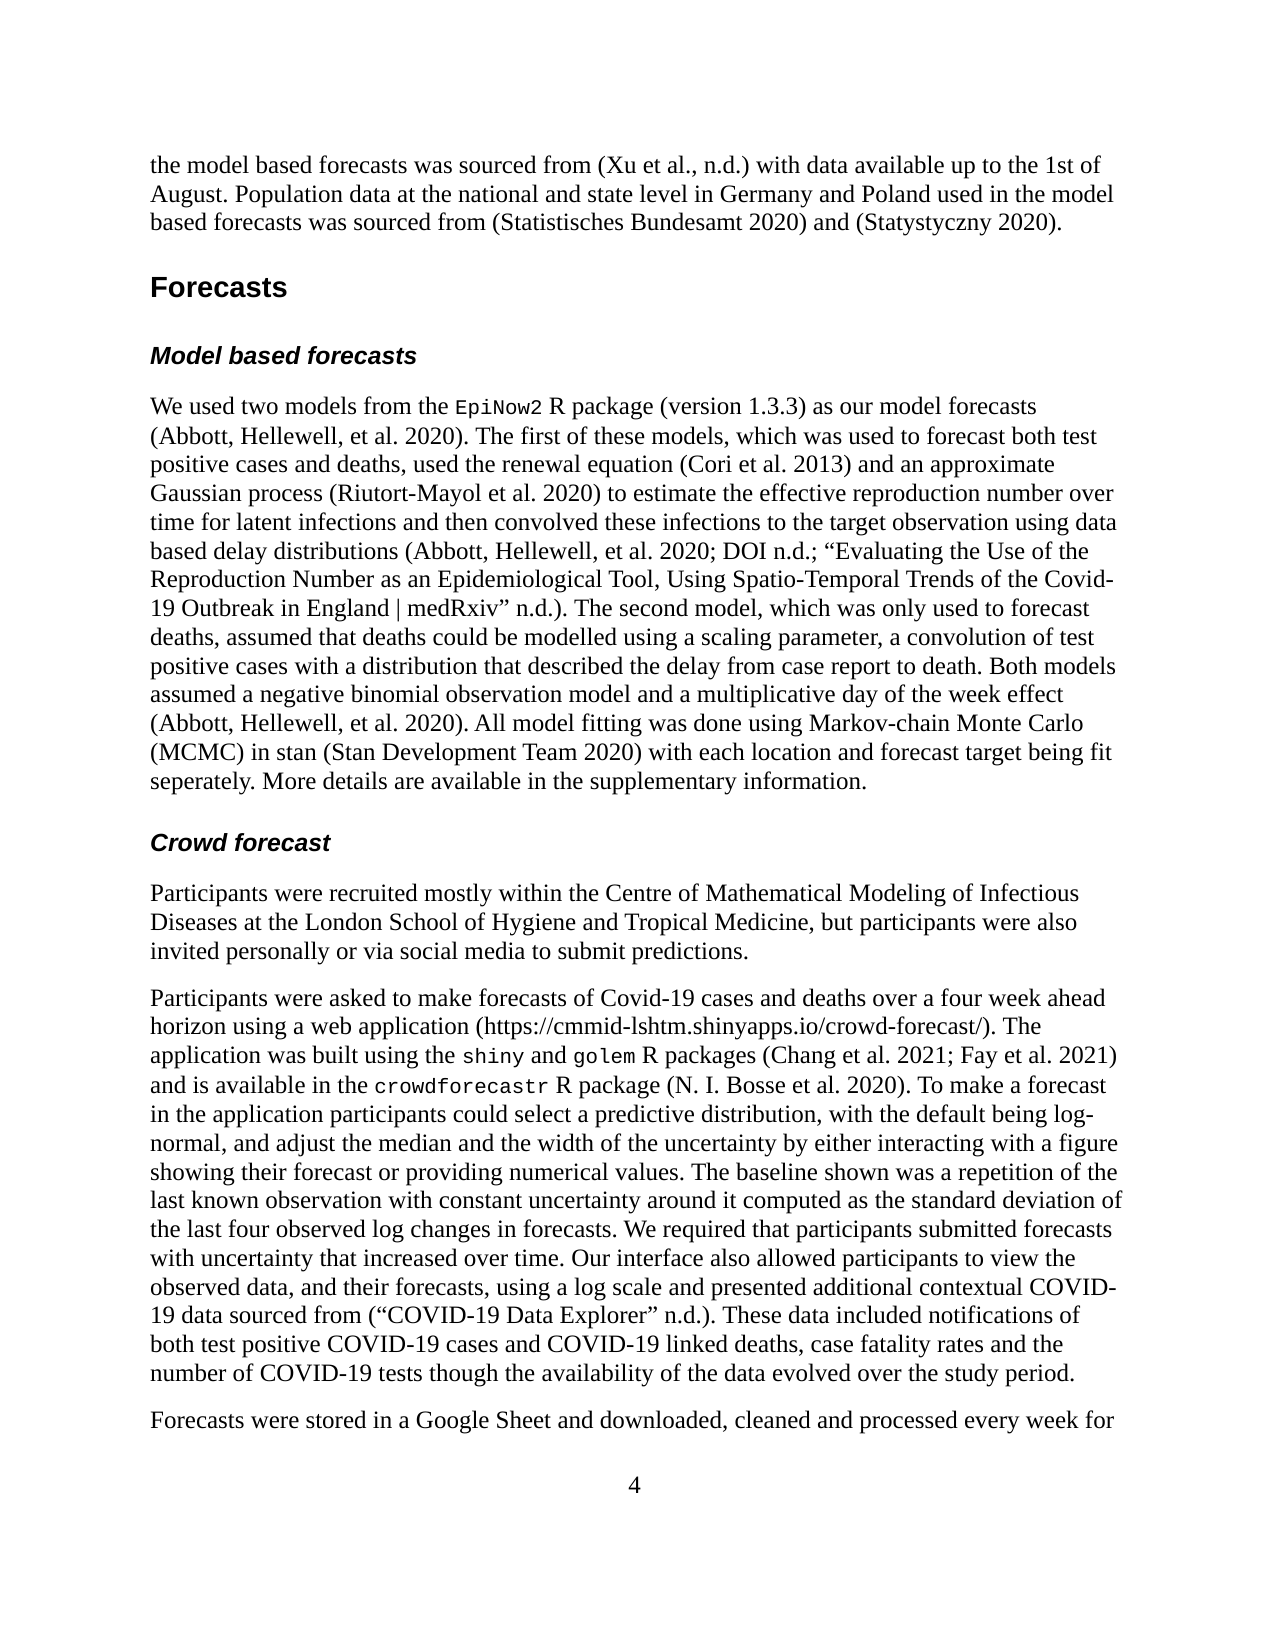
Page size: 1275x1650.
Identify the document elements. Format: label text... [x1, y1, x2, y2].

subtitle Model based forecasts [150, 341, 1125, 370]
subtitle Forecasts [150, 270, 1125, 304]
text We used two models from the EpiNow2 R package (version 1.3.3) as our model forecasts (Abbott, Hellewell, et al. 2020). The first of these models, which was used to forecast both test positive cases and deaths, used the renewal equation (Cori et al. 2013) and an approximate Gaussian process (Riutort-Mayol et al. 2020) to estimate the effective reproduction number over time for latent infections and then convolved these infections to the target observation using data based delay distributions (Abbott, Hellewell, et al. 2020; DOI n.d.; “Evaluating the Use of the Reproduction Number as an Epidemiological Tool, Using Spatio-Temporal Trends of the Covid-19 Outbreak in England | medRxiv” n.d.). The second model, which was only used to forecast deaths, assumed that deaths could be modelled using a scaling parameter, a convolution of test positive cases with a distribution that described the delay from case report to death. Both models assumed a negative binomial observation model and a multiplicative day of the week effect (Abbott, Hellewell, et al. 2020). All model fitting was done using Markov-chain Monte Carlo (MCMC) in stan (Stan Development Team 2020) with each location and forecast target being fit seperately. More details are available in the supplementary information. [150, 391, 1125, 794]
text the model based forecasts was sourced from (Xu et al., n.d.) with data available up to the 1st of August. Population data at the national and state level in Germany and Poland used in the model based forecasts was sourced from (Statistisches Bundesamt 2020) and (Statystyczny 2020). [150, 150, 1125, 236]
subtitle Crowd forecast [150, 828, 1125, 857]
text Forecasts were stored in a Google Sheet and downloaded, cleaned and processed every week for [150, 1405, 1125, 1433]
text Participants were asked to make forecasts of Covid-19 cases and deaths over a four week ahead horizon using a web application (https://cmmid-lshtm.shinyapps.io/crowd-forecast/). The application was built using the shiny and golem R packages (Chang et al. 2021; Fay et al. 2021) and is available in the crowdforecastr R package (N. I. Bosse et al. 2020). To make a forecast in the application participants could select a predictive distribution, with the default being log-normal, and adjust the median and the width of the uncertainty by either interacting with a figure showing their forecast or providing numerical values. The baseline shown was a repetition of the last known observation with constant uncertainty around it computed as the standard deviation of the last four observed log changes in forecasts. We required that participants submitted forecasts with uncertainty that increased over time. Our interface also allowed participants to view the observed data, and their forecasts, using a log scale and presented additional contextual COVID-19 data sourced from (“COVID-19 Data Explorer” n.d.). These data included notifications of both test positive COVID-19 cases and COVID-19 linked deaths, case fatality rates and the number of COVID-19 tests though the availability of the data evolved over the study period. [150, 983, 1125, 1387]
text Participants were recruited mostly within the Centre of Mathematical Modeling of Infectious Diseases at the London School of Hygiene and Tropical Medicine, but participants were also invited personally or via social media to submit predictions. [150, 878, 1125, 965]
